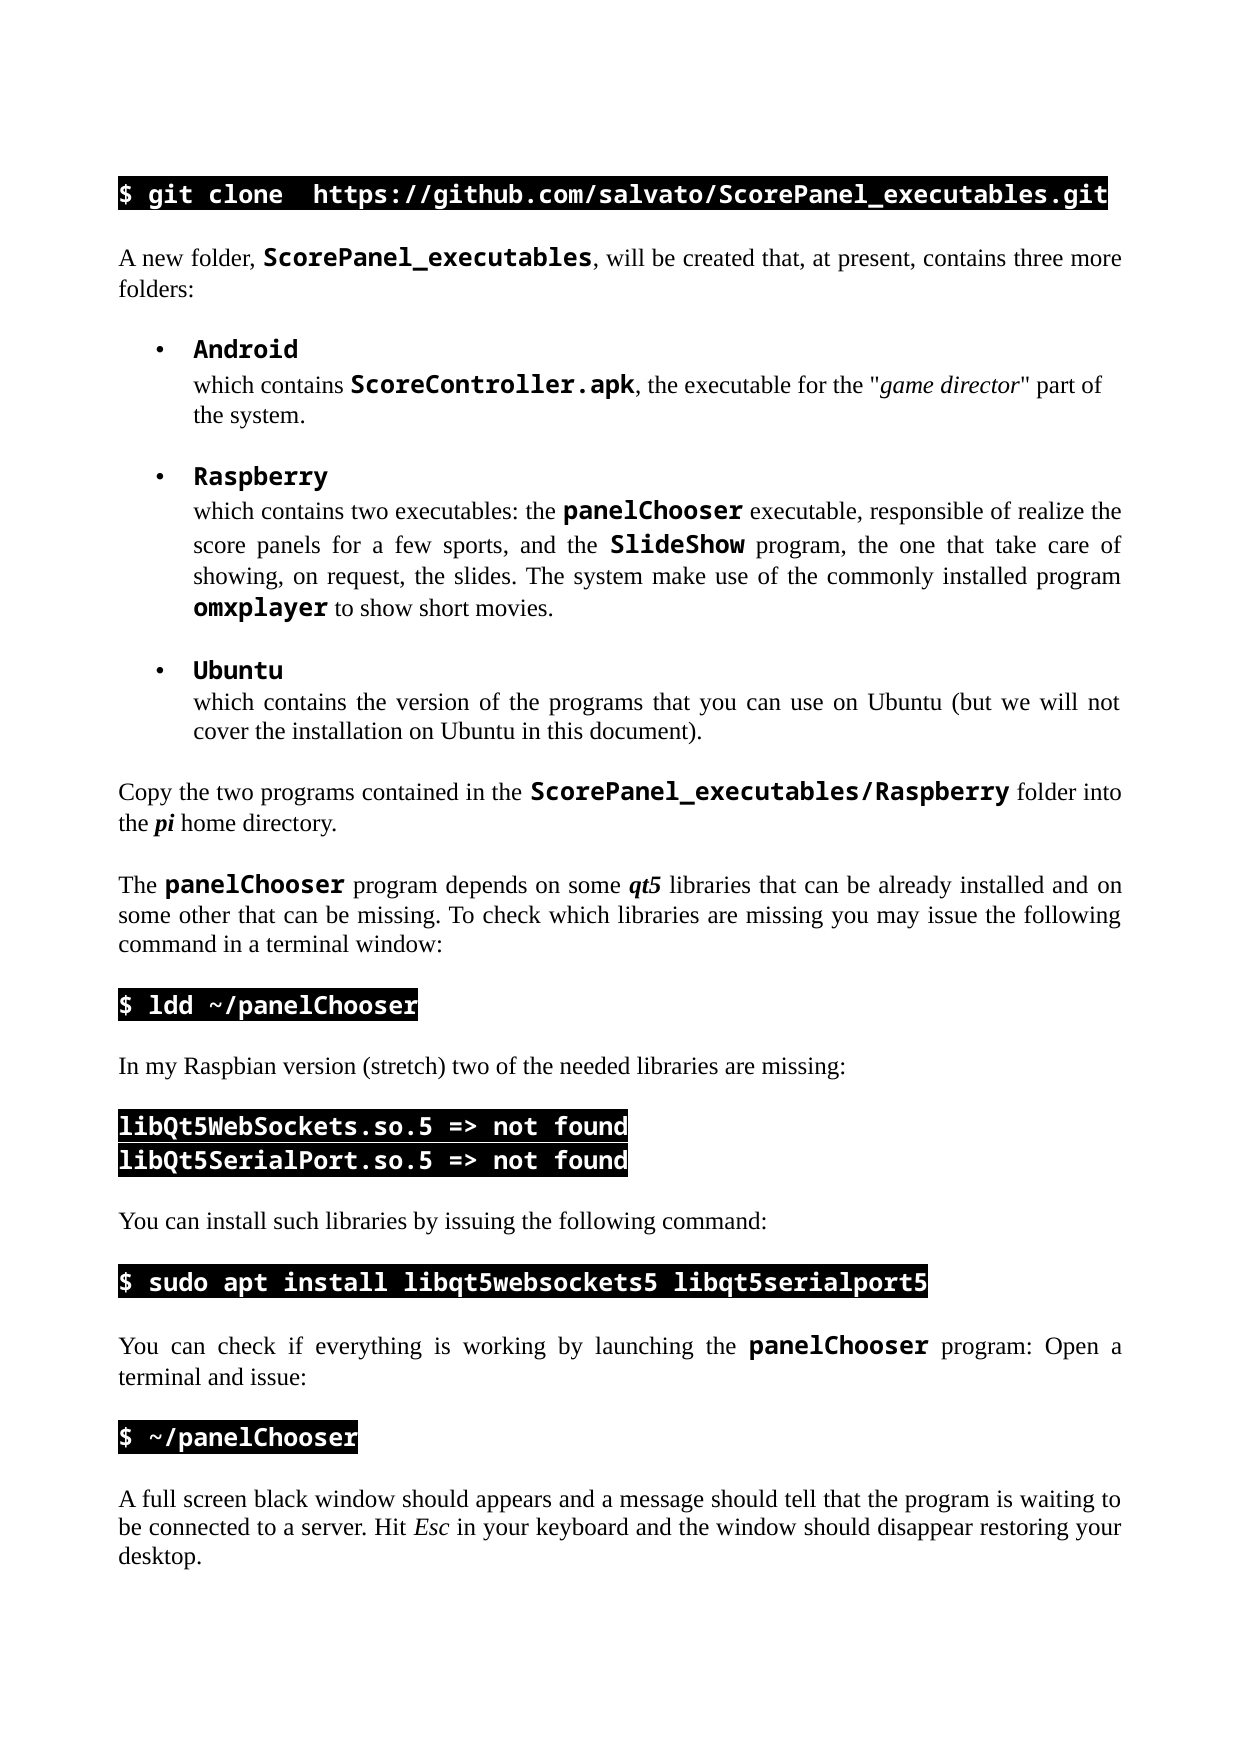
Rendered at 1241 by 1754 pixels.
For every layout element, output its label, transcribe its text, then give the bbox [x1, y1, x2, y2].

text You can install such libraries by issuing the following command: [118, 1206, 1122, 1235]
text $ sudo apt install libqt5websockets5 libqt5serialport5 [118, 1264, 1122, 1298]
text You can check if everything is working by launching the panelChooser program: Open a terminal and issue: [118, 1328, 1122, 1391]
text $ git clone https://github.com/salvato/ScorePanel_executables.git [118, 176, 1122, 210]
text $ ldd ~/panelChooser [118, 987, 1122, 1021]
text The panelChooser program depends on some qt5 libraries that can be already installed and on some other that can be missing. To check which libraries are missing you may issue the following command in a terminal window: [118, 866, 1122, 958]
list Android which contains ScoreController.apk, the executable for the "game director" part of the system. [156, 332, 1122, 429]
list Raspberry which contains two executables: the panelChooser executable, responsible of realize the score panels for a few sports, and the SlideShow program, the one that take care of showing, on request, the slides. The system make use of the commonly installed program omxplayer to show short movies. [156, 458, 1122, 623]
text libQt5WebSockets.so.5 => not found [118, 1108, 1122, 1142]
text Copy the two programs contained in the ScorePanel_executables/Raspberry folder into the pi home directory. [118, 774, 1122, 837]
text libQt5SerialPort.so.5 => not found [118, 1142, 1122, 1177]
text A full screen black window should appears and a message should tell that the program is waiting to be connected to a server. Hit Esc in your keyboard and the window should disappear restoring your desktop. [118, 1484, 1122, 1570]
text In my Raspbian version (stretch) two of the needed libraries are missing: [118, 1051, 1122, 1080]
list Ubuntu which contains the version of the programs that you can use on Ubuntu (but we will not cover the installation on Ubuntu in this document). [156, 653, 1122, 744]
text $ ~/panelChooser [118, 1420, 1122, 1454]
text A new folder, ScorePanel_executables, will be created that, at present, contains three more folders: [118, 240, 1122, 303]
